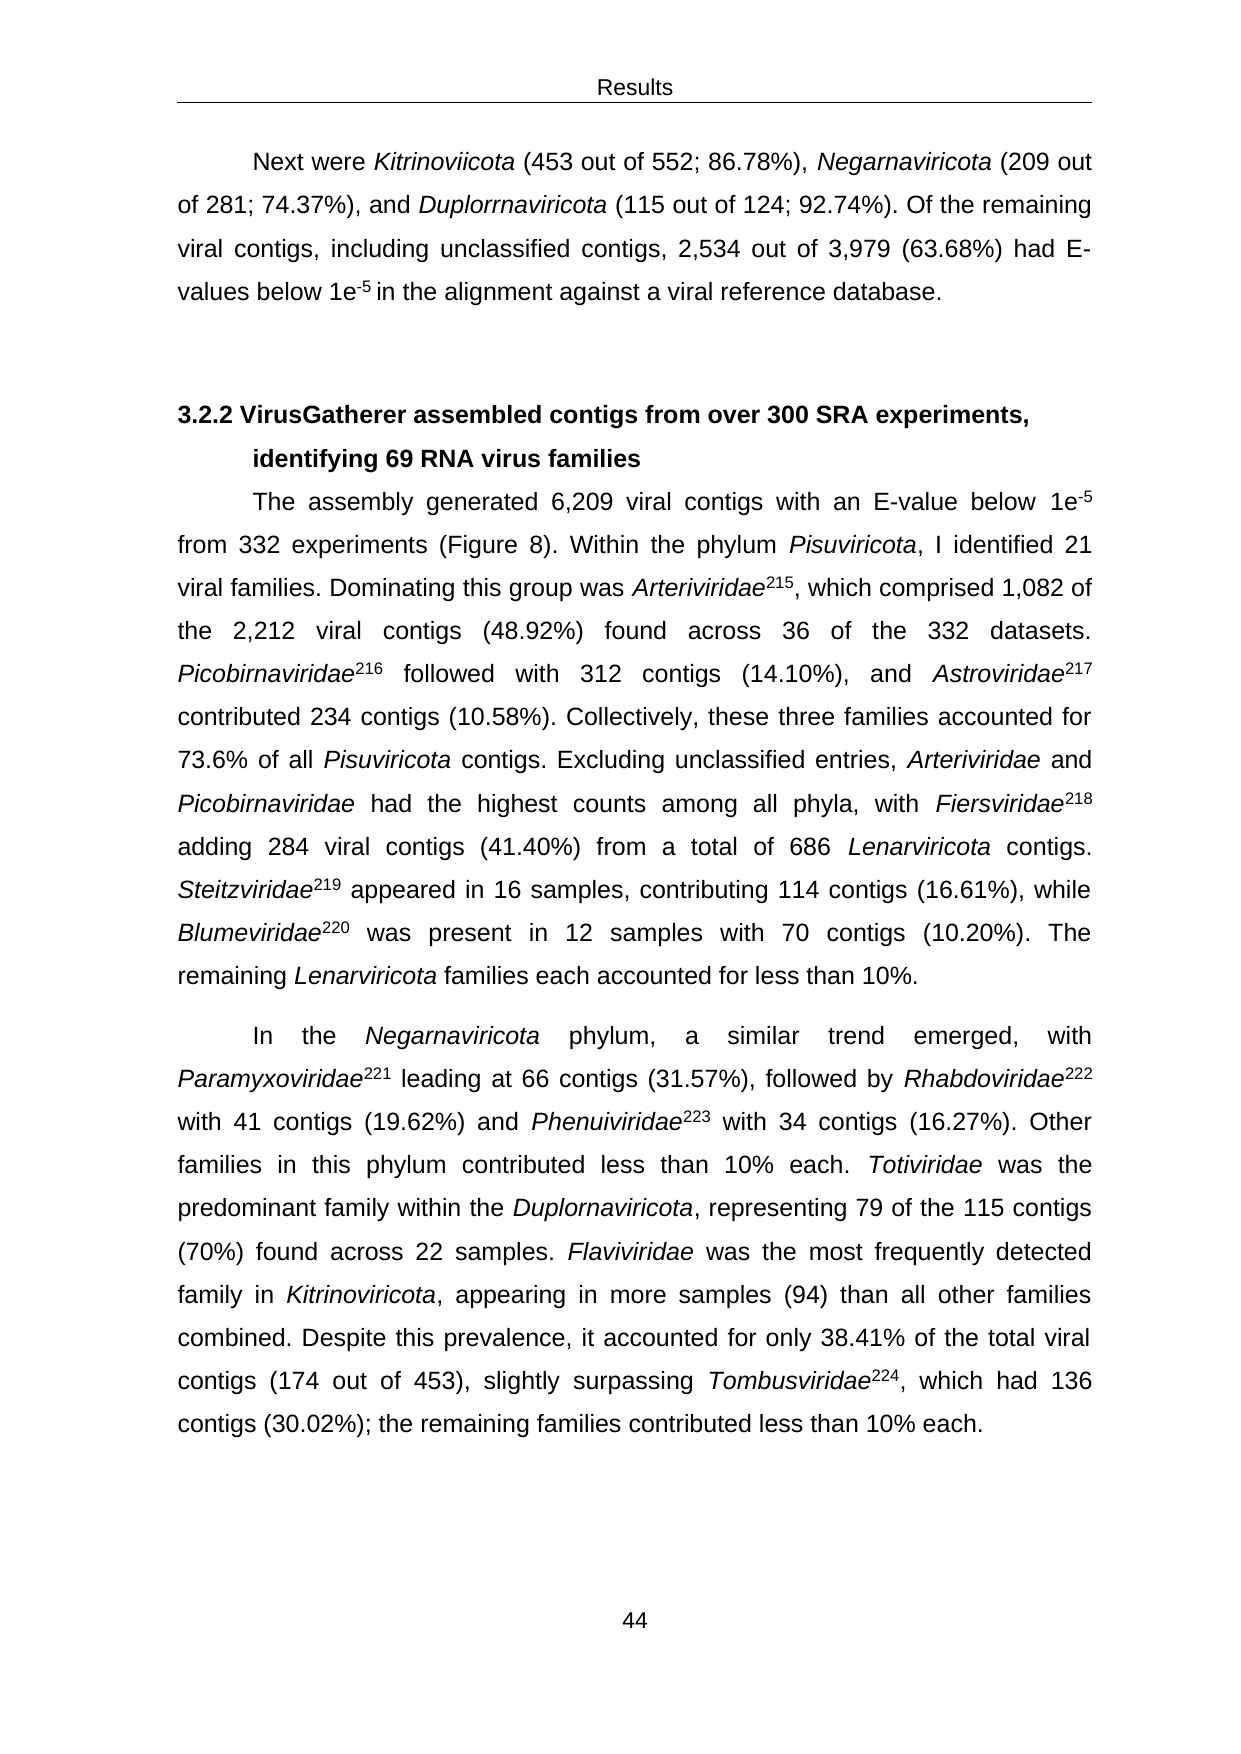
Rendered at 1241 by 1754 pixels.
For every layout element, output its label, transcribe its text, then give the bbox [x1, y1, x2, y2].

subtitle 3.2.2 VirusGatherer assembled contigs from over 300 SRA experiments, identifying 69 RNA virus families [177, 401, 1092, 472]
text In the Negarnaviricota phylum, a similar trend emerged, with Paramyxoviridae221 leading at 66 contigs (31.57%), followed by Rhabdoviridae222 with 41 contigs (19.62%) and Phenuiviridae223 with 34 contigs (16.27%). Other families in this phylum contributed less than 10% each. Totiviridae was the predominant family within the Duplornaviricota, representing 79 of the 115 contigs (70%) found across 22 samples. Flaviviridae was the most frequently detected family in Kitrinoviricota, appearing in more samples (94) than all other families combined. Despite this prevalence, it accounted for only 38.41% of the total viral contigs (174 out of 453), slightly surpassing Tombusviridae224, which had 136 contigs (30.02%); the remaining families contributed less than 10% each. [177, 1021, 1092, 1438]
text Next were Kitrinoviicota (453 out of 552; 86.78%), Negarnaviricota (209 out of 281; 74.37%), and Duplorrnaviricota (115 out of 124; 92.74%). Of the remaining viral contigs, including unclassified contigs, 2,534 out of 3,979 (63.68%) had E-values below 1e-5 in the alignment against a viral reference database. [177, 147, 1092, 306]
text The assembly generated 6,209 viral contigs with an E-value below 1e-5 from 332 experiments (Figure 8). Within the phylum Pisuviricota, I identified 21 viral families. Dominating this group was Arteriviridae215, which comprised 1,082 of the 2,212 viral contigs (48.92%) found across 36 of the 332 datasets. Picobirnaviridae216 followed with 312 contigs (14.10%), and Astroviridae217 contributed 234 contigs (10.58%). Collectively, these three families accounted for 73.6% of all Pisuviricota contigs. Excluding unclassified entries, Arteriviridae and Picobirnaviridae had the highest counts among all phyla, with Fiersviridae218 adding 284 viral contigs (41.40%) from a total of 686 Lenarviricota contigs. Steitzviridae219 appeared in 16 samples, contributing 114 contigs (16.61%), while Blumeviridae220 was present in 12 samples with 70 contigs (10.20%). The remaining Lenarviricota families each accounted for less than 10%. [177, 487, 1092, 990]
